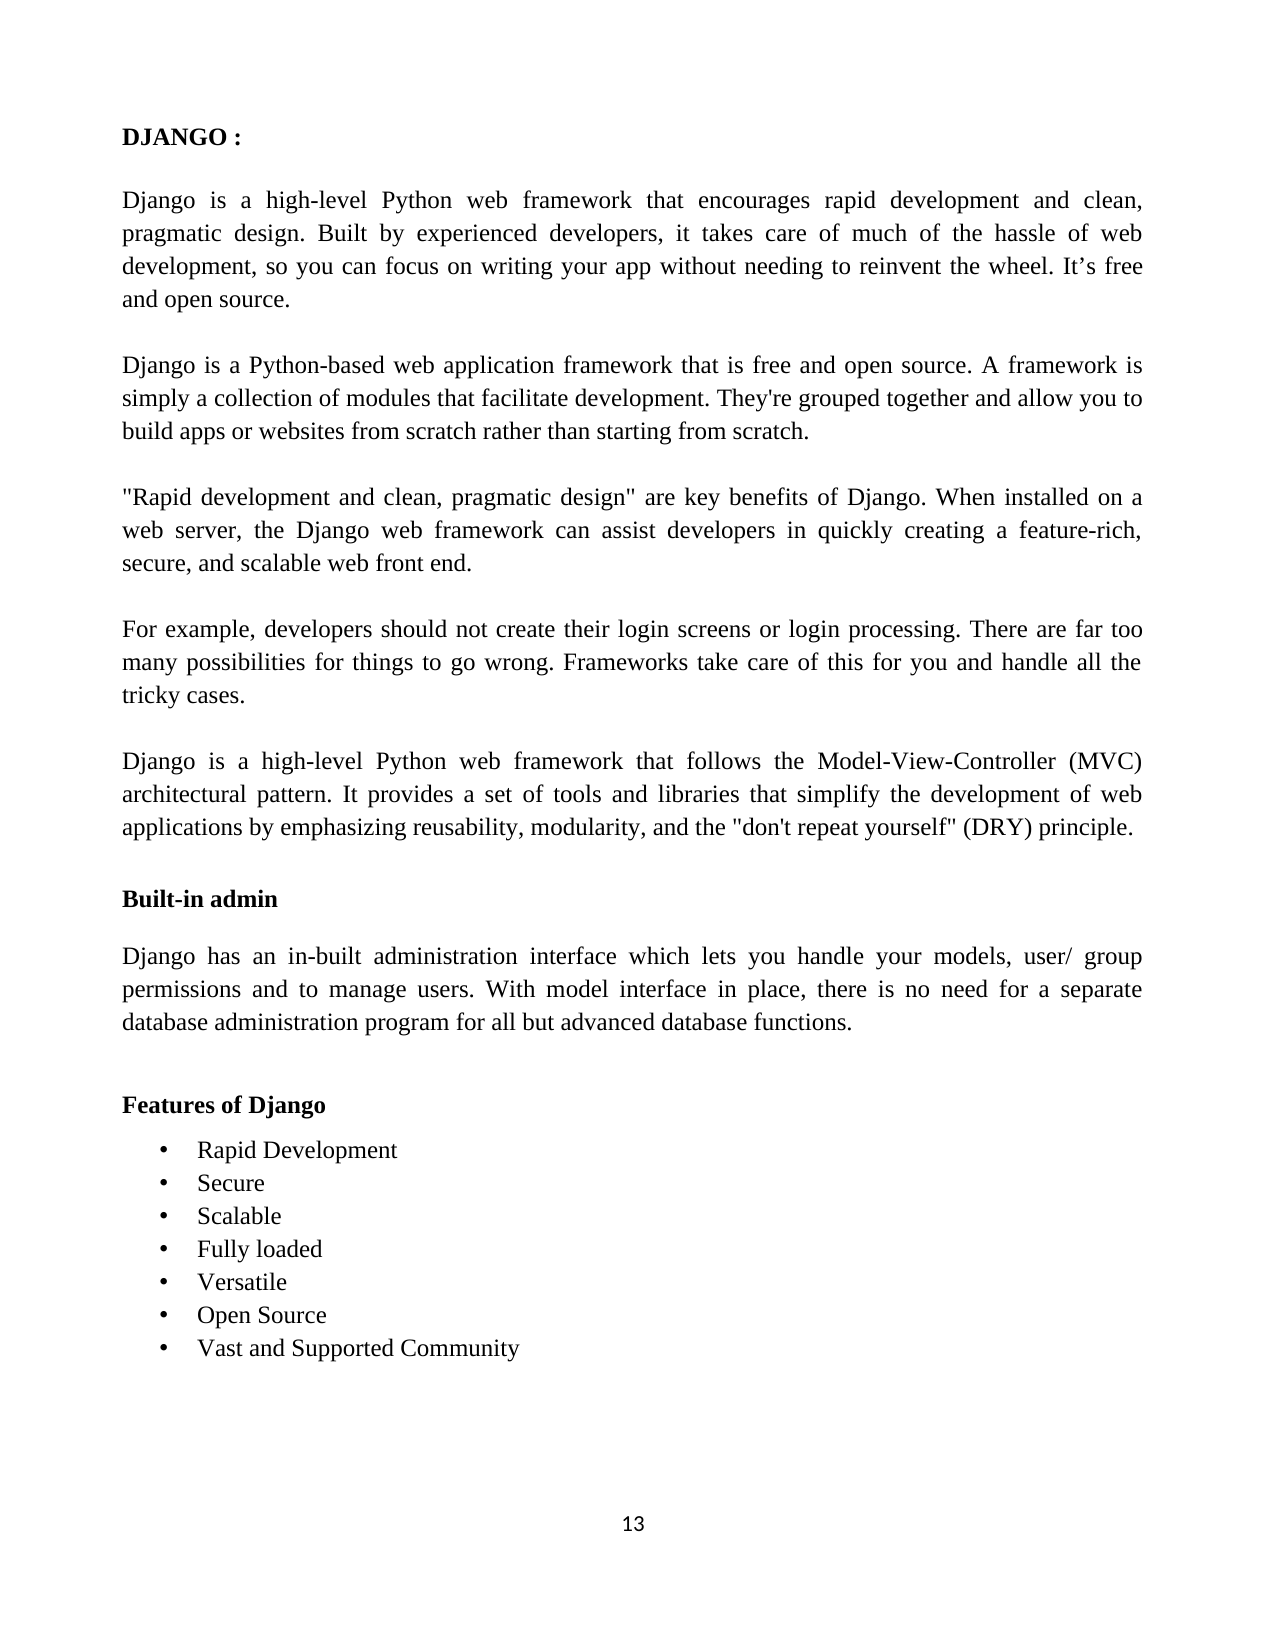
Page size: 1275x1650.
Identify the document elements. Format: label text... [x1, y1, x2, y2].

subtitle Features of Django [122, 1090, 1144, 1119]
list Fully loaded [159, 1234, 1144, 1263]
list Scalable [159, 1201, 1144, 1230]
list Open Source [159, 1301, 1144, 1329]
text Django is a high-level Python web framework that follows the Model-View-Controller (MVC) architectural pattern. It provides a set of tools and libraries that simplify the development of web applications by emphasizing reusability, modularity, and the "don't repeat yourself" (DRY) principle. [122, 746, 1144, 841]
text "Rapid development and clean, pragmatic design" are key benefits of Django. When installed on a web server, the Django web framework can assist developers in quickly creating a feature-rich, secure, and scalable web front end. [122, 482, 1144, 577]
text Django has an in-built administration interface which lets you handle your models, user/ group permissions and to manage users. With model interface in place, there is no need for a separate database administration program for all but advanced database functions. [122, 941, 1144, 1036]
list Rapid Development [159, 1135, 1144, 1164]
subtitle Built-in admin [122, 884, 1144, 912]
text Django is a Python-based web application framework that is free and open source. A framework is simply a collection of modules that facilitate development. They're grouped together and allow you to build apps or websites from scratch rather than starting from scratch. [122, 350, 1144, 445]
list Secure [159, 1168, 1144, 1197]
text DJANGO : [122, 122, 1144, 151]
text Django is a high-level Python web framework that encourages rapid development and clean, pragmatic design. Built by experienced developers, it takes care of much of the hassle of web development, so you can focus on writing your app without needing to reinvent the wheel. It’s free and open source. [122, 185, 1144, 313]
list Versatile [159, 1267, 1144, 1296]
text For example, developers should not create their login screens or login processing. There are far too many possibilities for things to go wrong. Frameworks take care of this for you and handle all the tricky cases. [122, 614, 1144, 709]
list Vast and Supported Community [159, 1333, 1144, 1362]
